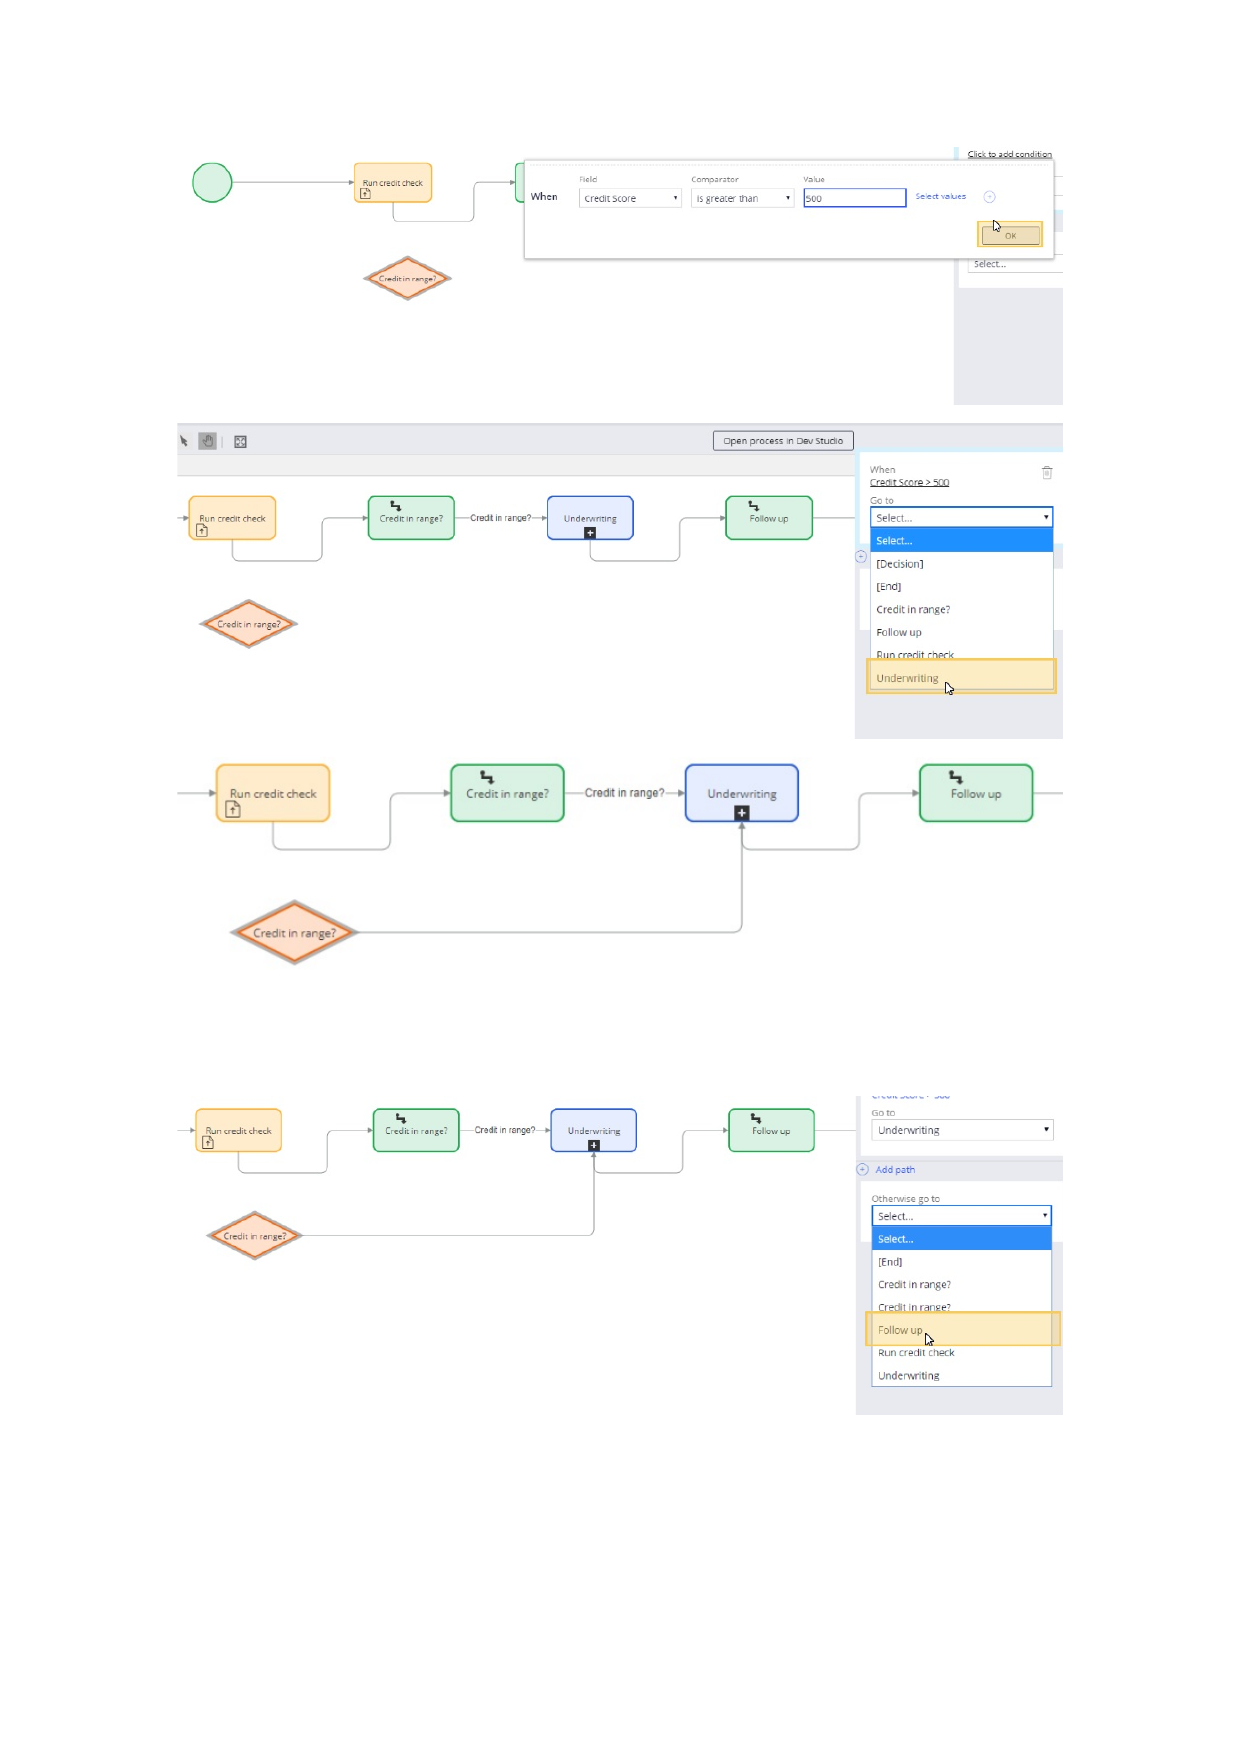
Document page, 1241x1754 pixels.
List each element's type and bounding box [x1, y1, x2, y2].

picture [177, 1096, 1063, 1415]
picture [177, 757, 1063, 1078]
picture [177, 423, 1063, 739]
picture [177, 147, 1063, 405]
